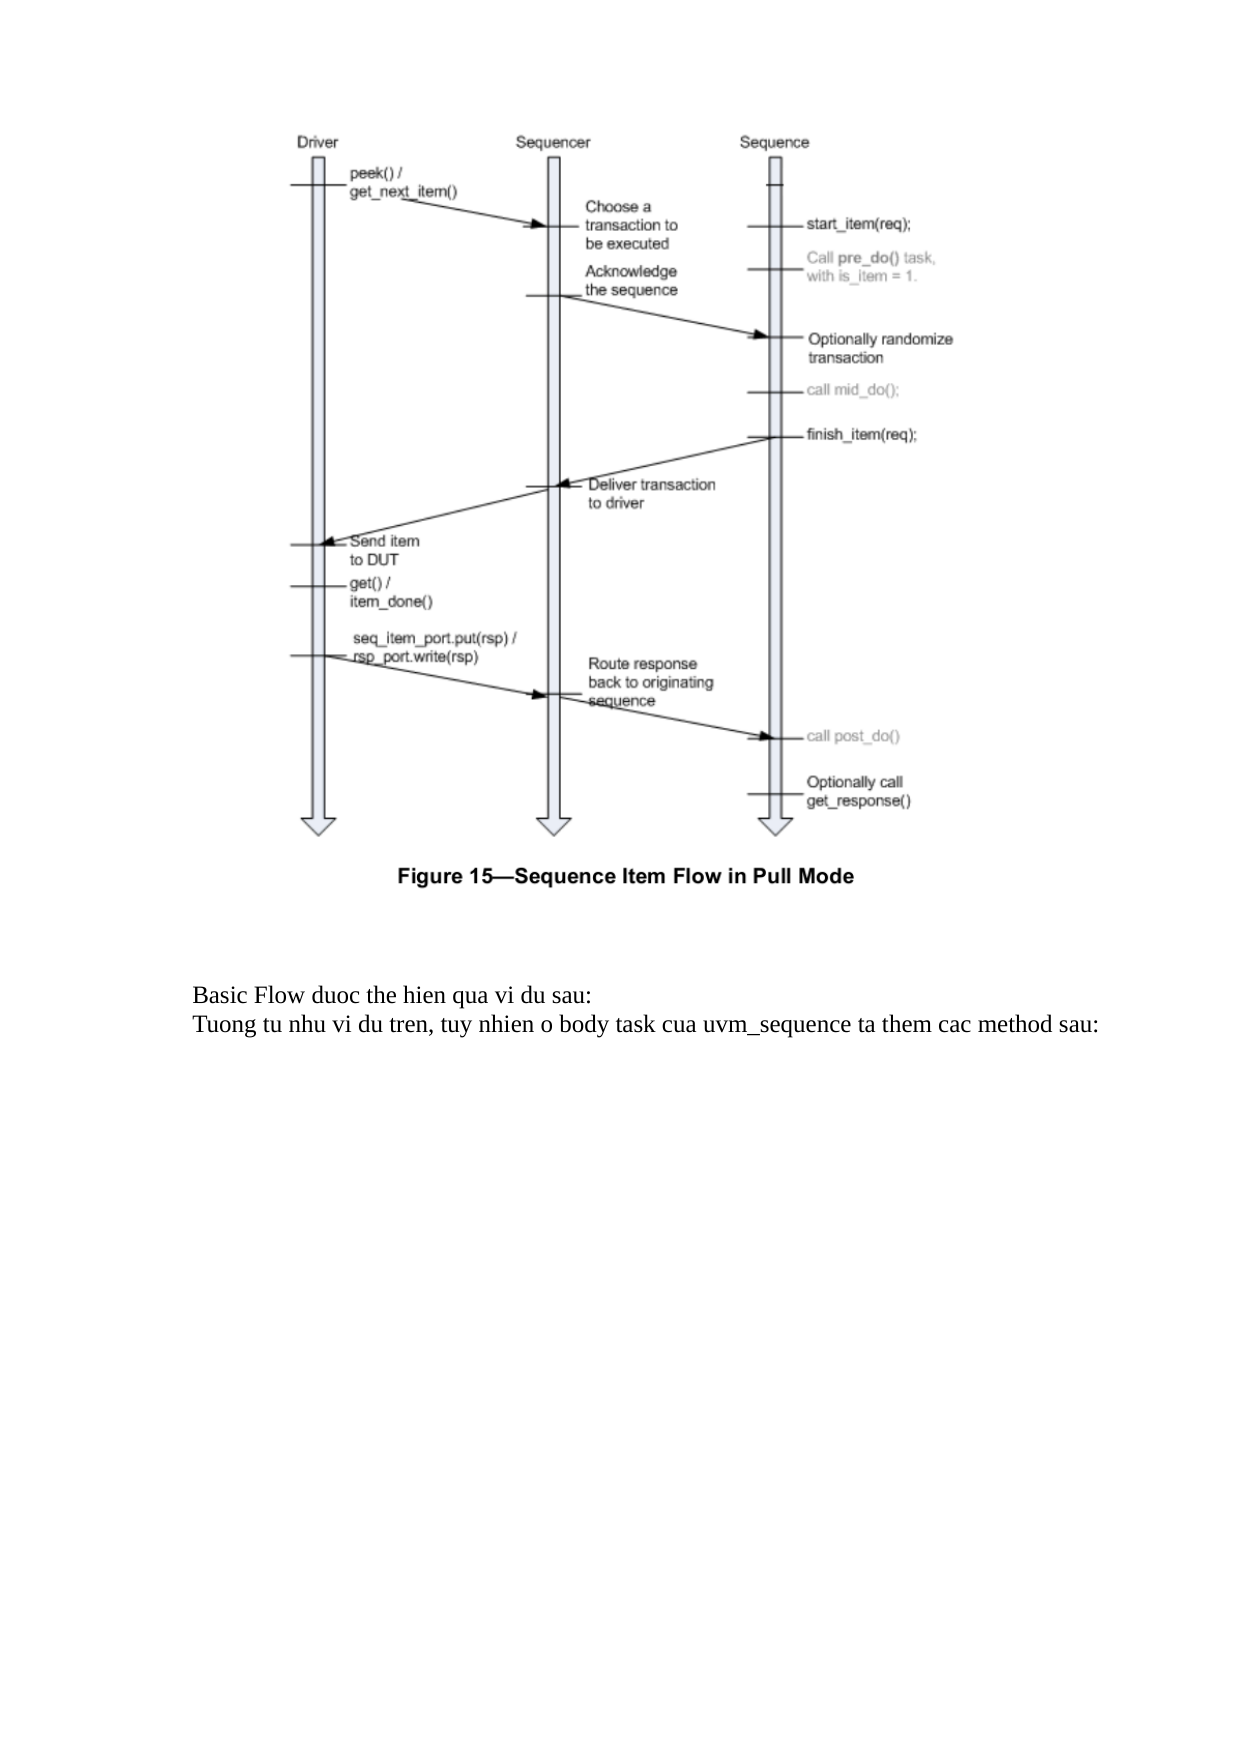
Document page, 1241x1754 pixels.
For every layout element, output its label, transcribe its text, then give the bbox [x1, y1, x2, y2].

text Basic Flow duoc the hien qua vi du sau: [118, 981, 1122, 1009]
text Tuong tu nhu vi du tren, tuy nhien o body task cua uvm_sequence ta them cac method sau: [118, 1009, 1122, 1038]
picture [271, 118, 970, 904]
